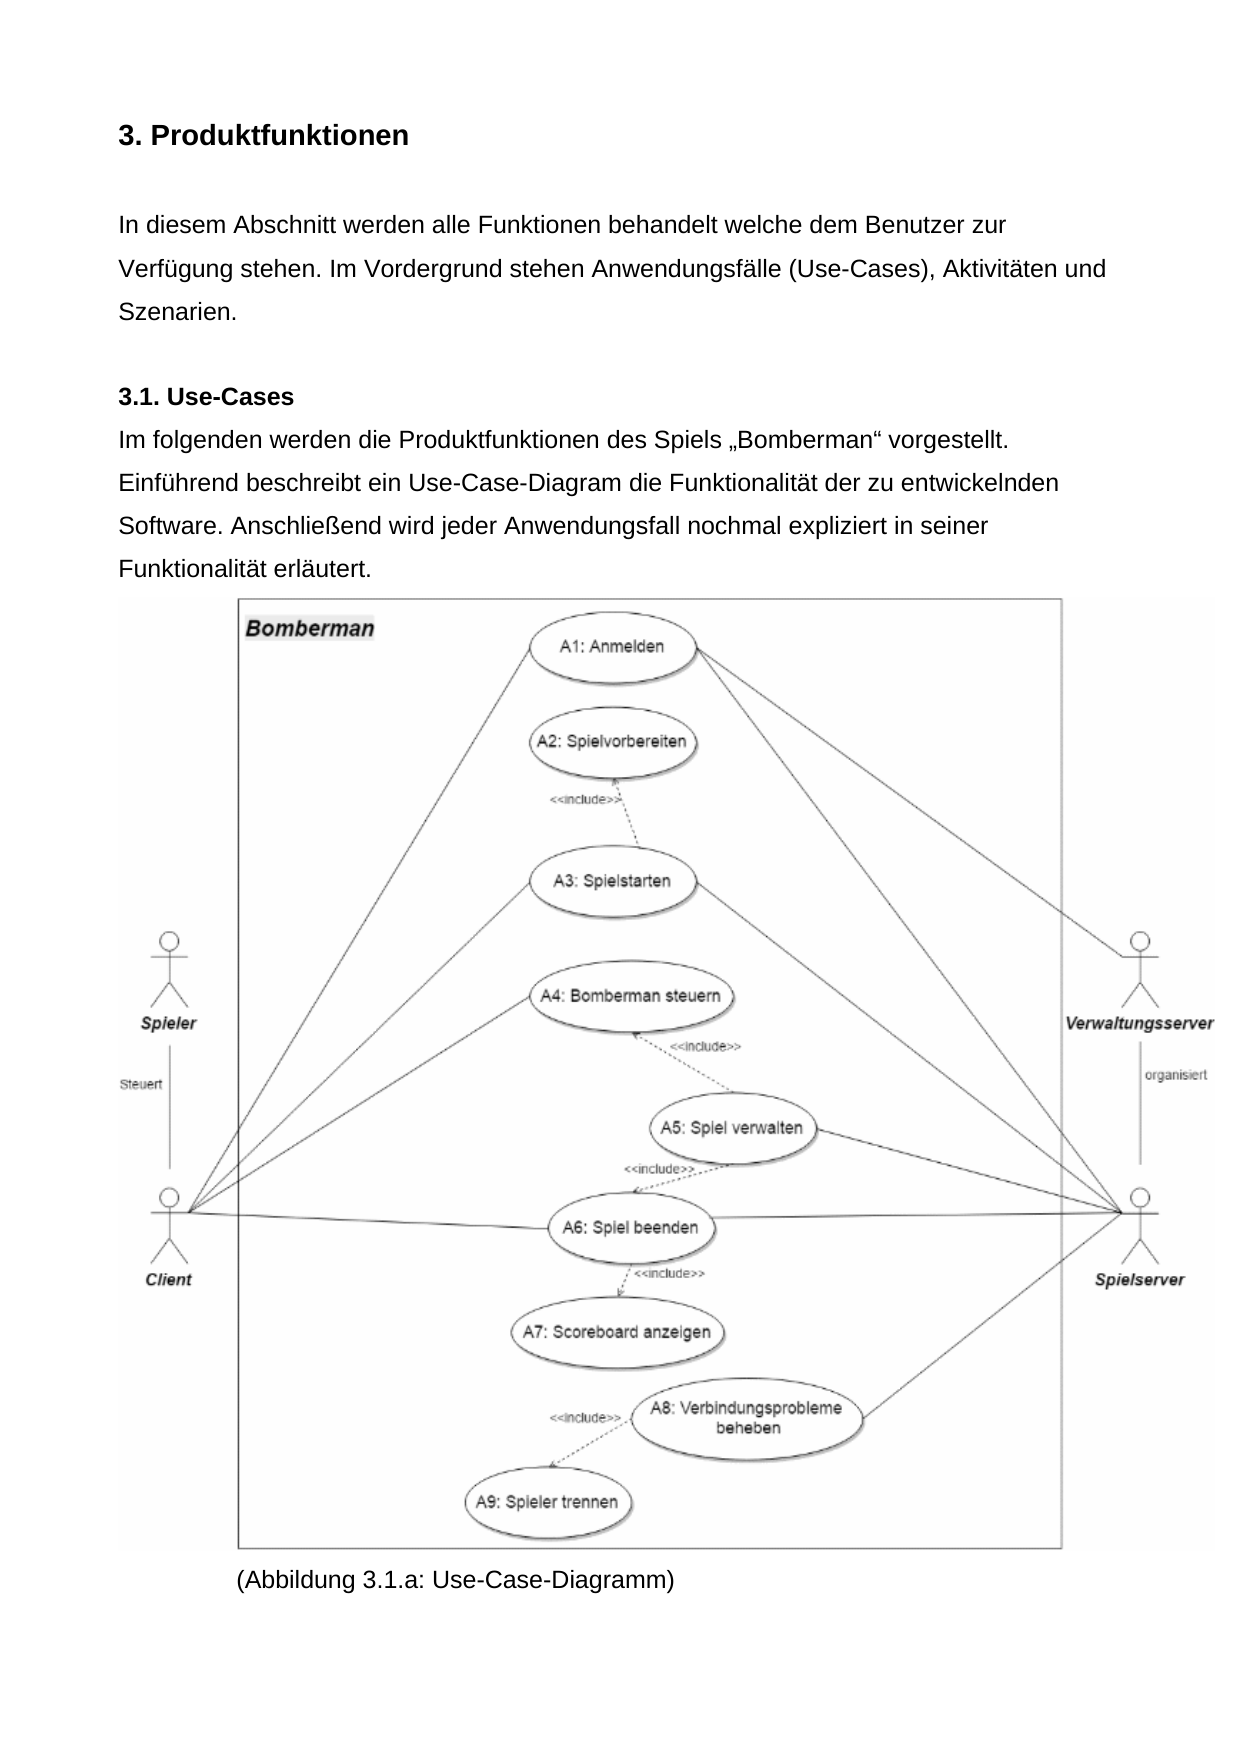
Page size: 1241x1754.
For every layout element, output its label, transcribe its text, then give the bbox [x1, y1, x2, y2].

text 3. Produktfunktionen [118, 118, 1122, 152]
text Im folgenden werden die Produktfunktionen des Spiels „Bomberman“ vorgestellt. Einführend beschreibt ein Use-Case-Diagram die Funktionalität der zu entwickelnden Software. Anschließend wird jeder Anwendungsfall nochmal expliziert in seiner Funktionalität erläutert. [118, 425, 1122, 583]
text (Abbildung 3.1.a: Use-Case-Diagramm) [118, 1551, 1122, 1594]
text 3.1. Use-Cases [118, 382, 1122, 411]
text In diesem Abschnitt werden alle Funktionen behandelt welche dem Benutzer zur Verfügung stehen. Im Vordergrund stehen Anwendungsfälle (Use-Cases), Aktivitäten und Szenarien. [118, 210, 1122, 325]
